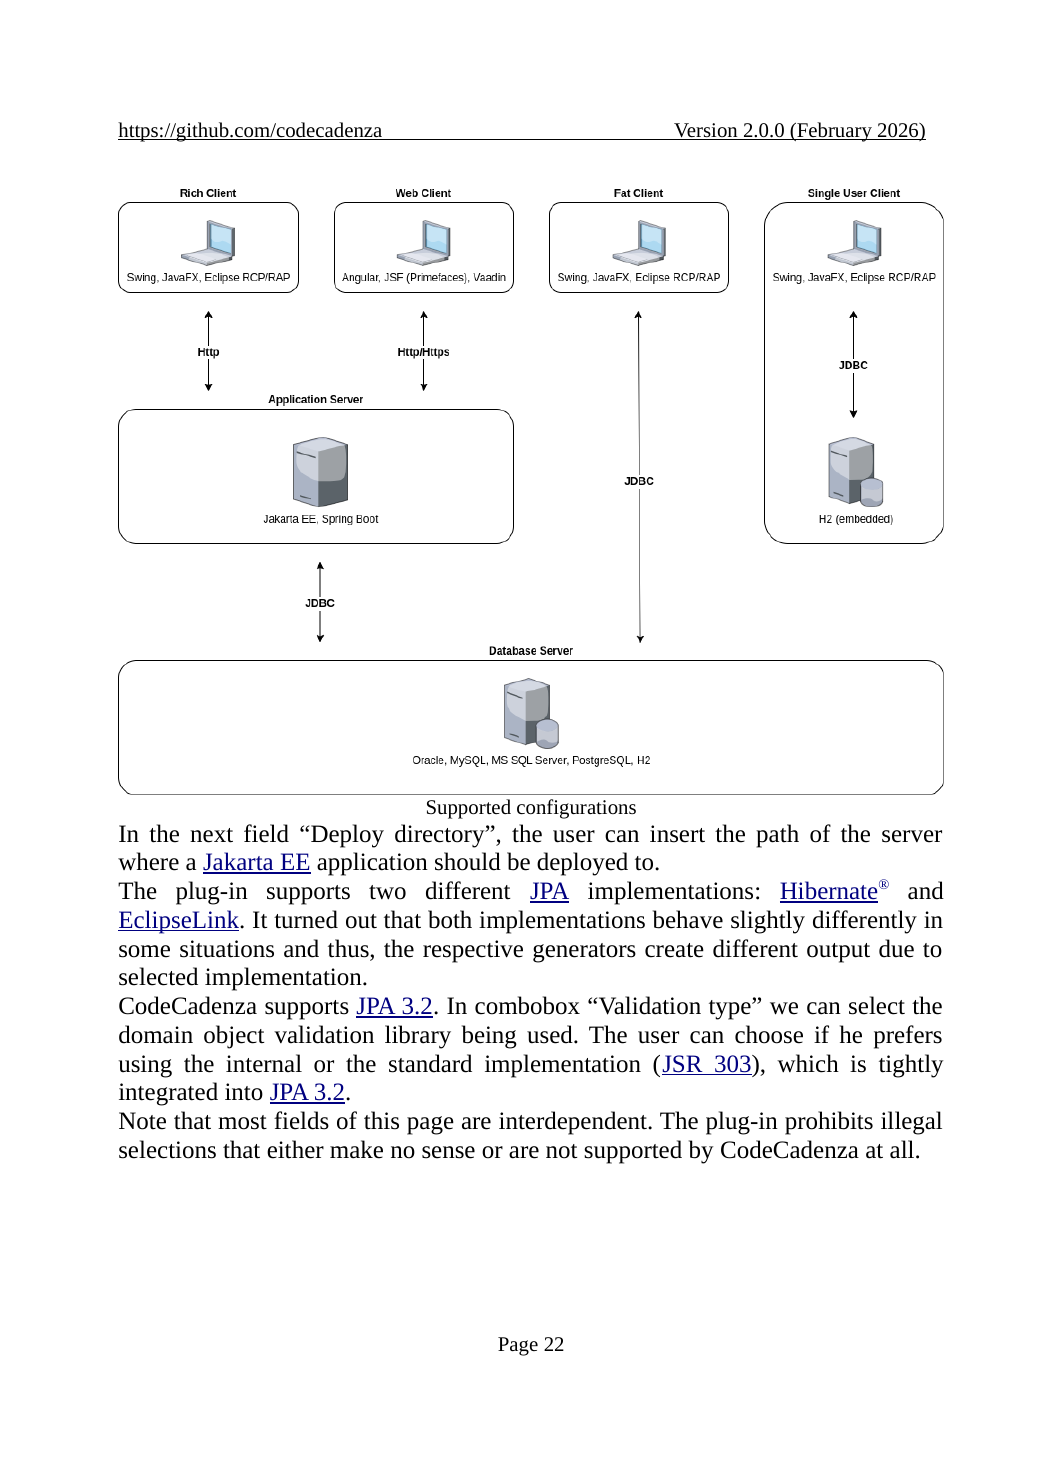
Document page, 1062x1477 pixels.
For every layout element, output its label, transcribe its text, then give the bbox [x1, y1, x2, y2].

text Supported configurations [118, 795, 944, 819]
text In the next field “Deploy directory”, the user can insert the path of the server where a Jakarta EE application should be deployed to. [118, 819, 944, 876]
text The plug-in supports two different JPA implementations: Hibernate® and EclipseLink. It turned out that both implementations behave slightly differently in some situations and thus, the respective generators create different output due to selected implementation. [118, 876, 944, 991]
text CodeCadenza supports JPA 3.2. In combobox “Validation type” we can select the domain object validation library being used. The user can choose if he prefers using the internal or the standard implementation (JSR 303), which is tightly integrated into JPA 3.2. [118, 991, 944, 1106]
text Note that most fields of this page are interdependent. The plug-in prohibits illegal selections that either make no sense or are not supported by CodeCadenza at all. [118, 1106, 944, 1164]
picture [118, 184, 944, 795]
